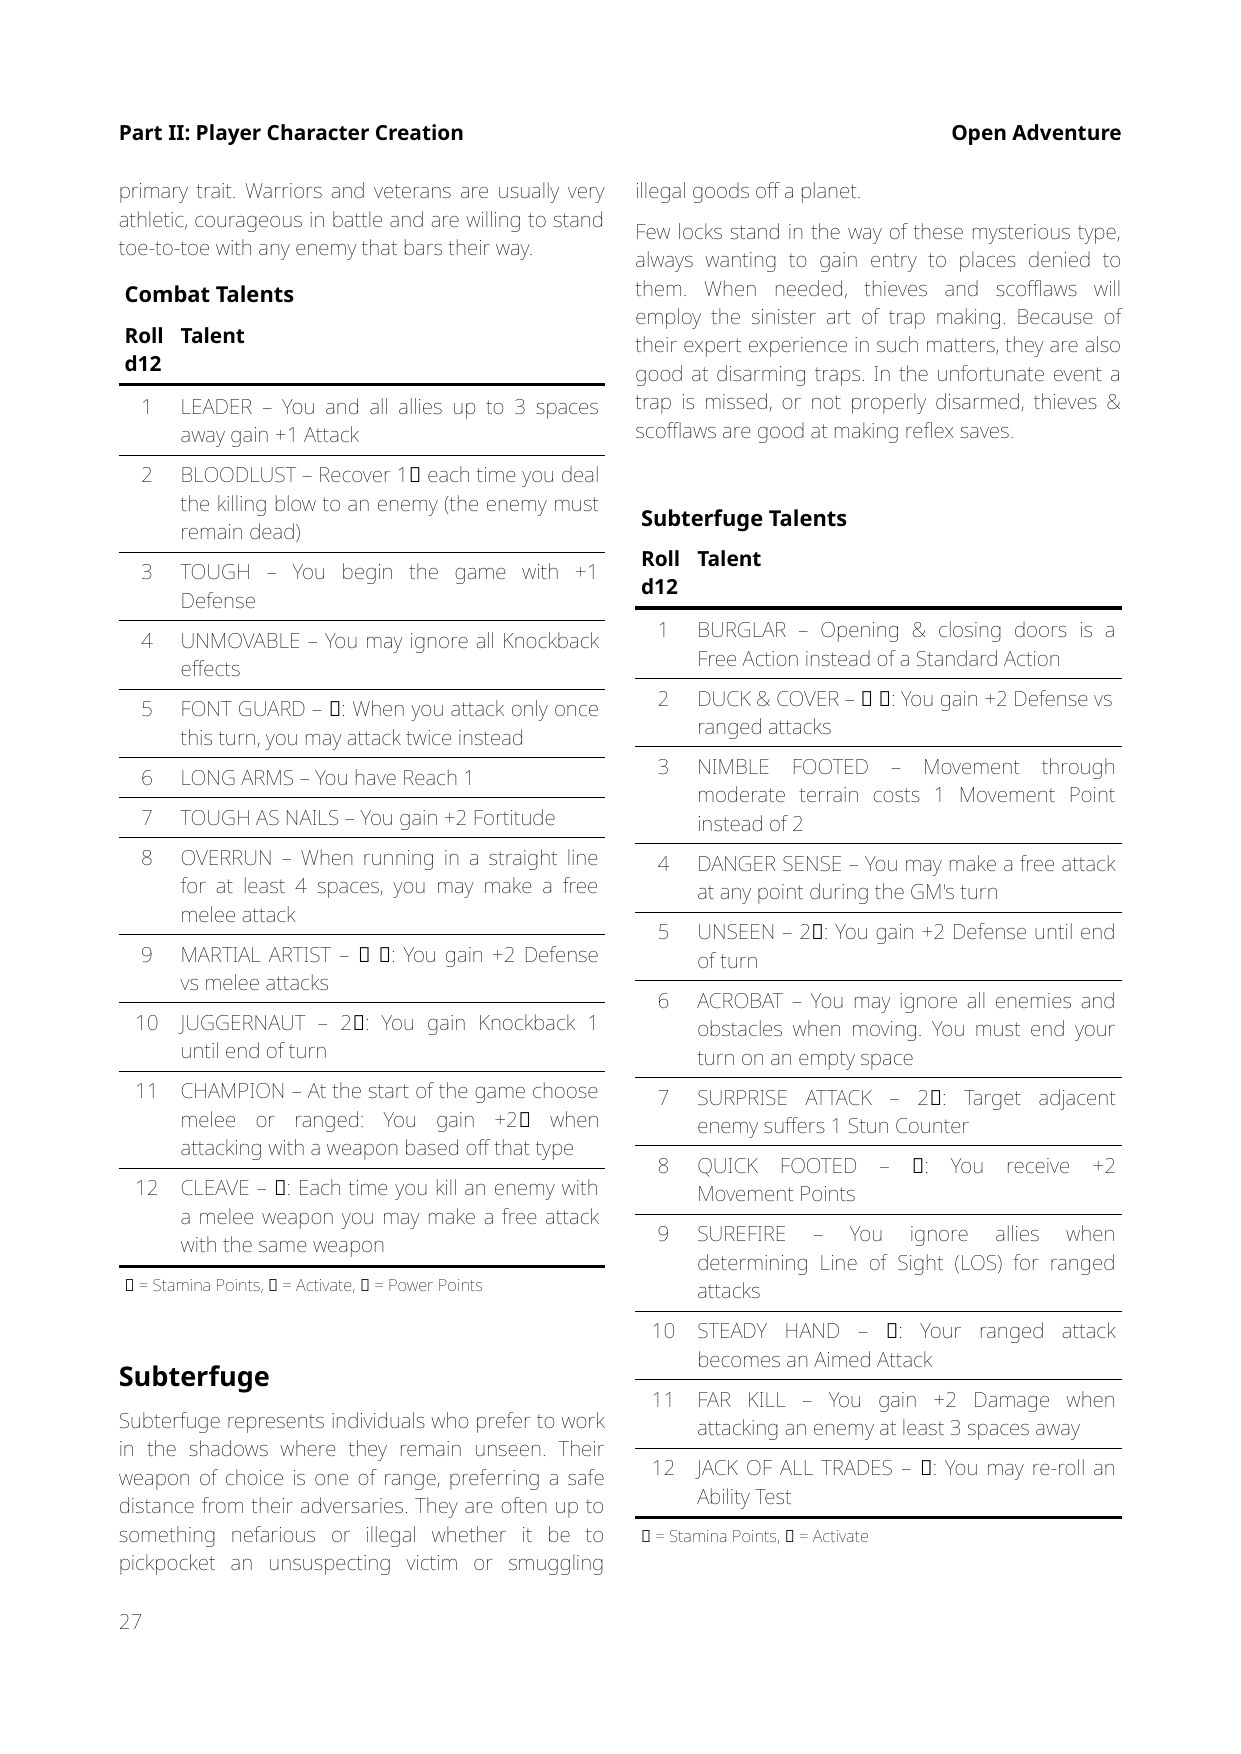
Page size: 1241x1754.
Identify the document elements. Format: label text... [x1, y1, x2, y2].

table_cell JACK OF ALL TRADES – : You may re-roll an Ability Test [691, 1449, 1122, 1516]
table_cell 11 [635, 1380, 691, 1447]
table_cell CLEAVE – : Each time you kill an enemy with a melee weapon you may make a free attack with the same weapon [175, 1169, 605, 1264]
table_cell 6 [635, 981, 691, 1077]
table_cell 10 [119, 1003, 175, 1071]
table_cell Roll d12 [635, 538, 691, 606]
table_cell LEADER – You and all allies up to 3 spaces away gain +1 Attack [175, 386, 605, 455]
text Subterfuge [118, 1357, 605, 1394]
text primary trait. Warriors and veterans are usually very athletic, courageous in battle and are willing to stand toe-to-toe with any enemy that bars their way. [118, 176, 605, 262]
table_cell 4 [635, 844, 691, 912]
table_cell  = Stamina Points,  = Activate [635, 1519, 1122, 1553]
table_cell Talent [175, 315, 605, 383]
table_cell MARTIAL ARTIST –  : You gain +2 Defense vs melee attacks [175, 935, 605, 1002]
table_cell 5 [635, 913, 691, 980]
table_cell CHAMPION – At the start of the game choose melee or ranged: You gain +2 when attacking with a weapon based off that type [175, 1072, 605, 1168]
text illegal goods off a planet. [635, 176, 1122, 205]
table_cell 7 [635, 1078, 691, 1145]
table_cell OVERRUN – When running in a straight line for at least 4 spaces, you may make a free melee attack [175, 838, 605, 934]
table_cell QUICK FOOTED – : You receive +2 Movement Points [691, 1146, 1122, 1214]
table_cell 1 [635, 610, 691, 678]
table_cell SURPRISE ATTACK – 2: Target adjacent enemy suffers 1 Stun Counter [691, 1078, 1122, 1145]
text Few locks stand in the way of these mysterious type, always wanting to gain entry to places denied to them. When needed, thieves and scofflaws will employ the sinister art of trap making. Because of their expert experience in such matters, they are also good at disarming traps. In the unfortunate event a trap is missed, or not properly disarmed, thieves & scofflaws are good at making reflex saves. [635, 217, 1122, 444]
table_cell UNSEEN – 2: You gain +2 Defense until end of turn [691, 913, 1122, 980]
table_cell FAR KILL – You gain +2 Damage when attacking an enemy at least 3 spaces away [691, 1380, 1122, 1447]
table_cell 9 [635, 1215, 691, 1311]
table_cell TOUGH – You begin the game with +1 Defense [175, 553, 605, 620]
table_cell 12 [119, 1169, 175, 1264]
table_cell DANGER SENSE – You may make a free attack at any point during the GM's turn [691, 844, 1122, 912]
table_cell BLOODLUST – Recover 1 each time you deal the killing blow to an enemy (the enemy must remain dead) [175, 456, 605, 552]
table_cell 5 [119, 690, 175, 757]
table_cell 6 [119, 758, 175, 797]
table_cell 8 [635, 1146, 691, 1214]
table_cell ACROBAT – You may ignore all enemies and obstacles when moving. You must end your turn on an empty space [691, 981, 1122, 1077]
table_header Combat Talents [119, 274, 605, 315]
table_cell 1 [119, 386, 175, 455]
table_cell 3 [635, 747, 691, 843]
table_cell 10 [635, 1312, 691, 1379]
table_cell Roll d12 [119, 315, 175, 383]
table_cell FONT GUARD – : When you attack only once this turn, you may attack twice instead [175, 690, 605, 757]
table_cell STEADY HAND – : Your ranged attack becomes an Aimed Attack [691, 1312, 1122, 1379]
table_cell 8 [119, 838, 175, 934]
table_header Subterfuge Talents [635, 497, 1122, 538]
table_cell 2 [119, 456, 175, 552]
table_cell 11 [119, 1072, 175, 1168]
table_cell DUCK & COVER –  : You gain +2 Defense vs ranged attacks [691, 679, 1122, 746]
text Subterfuge represents individuals who prefer to work in the shadows where they remain unseen. Their weapon of choice is one of range, preferring a safe distance from their adversaries. They are often up to something nefarious or illegal whether it be to pickpocket an unsuspecting victim or smuggling [118, 1406, 605, 1577]
table_cell  = Stamina Points,  = Activate,  = Power Points [119, 1268, 605, 1302]
table_cell 3 [119, 553, 175, 620]
table_cell LONG ARMS – You have Reach 1 [175, 758, 605, 797]
table_cell SUREFIRE – You ignore allies when determining Line of Sight (LOS) for ranged attacks [691, 1215, 1122, 1311]
table_cell 4 [119, 621, 175, 688]
table_cell NIMBLE FOOTED – Movement through moderate terrain costs 1 Movement Point instead of 2 [691, 747, 1122, 843]
table_cell Talent [691, 538, 1122, 606]
table_cell 7 [119, 798, 175, 837]
table_cell BURGLAR – Opening & closing doors is a Free Action instead of a Standard Action [691, 610, 1122, 678]
table_cell TOUGH AS NAILS – You gain +2 Fortitude [175, 798, 605, 837]
table_cell 12 [635, 1449, 691, 1516]
table_cell 9 [119, 935, 175, 1002]
table_cell UNMOVABLE – You may ignore all Knockback effects [175, 621, 605, 688]
table_cell 2 [635, 679, 691, 746]
table_cell JUGGERNAUT – 2: You gain Knockback 1 until end of turn [175, 1003, 605, 1071]
